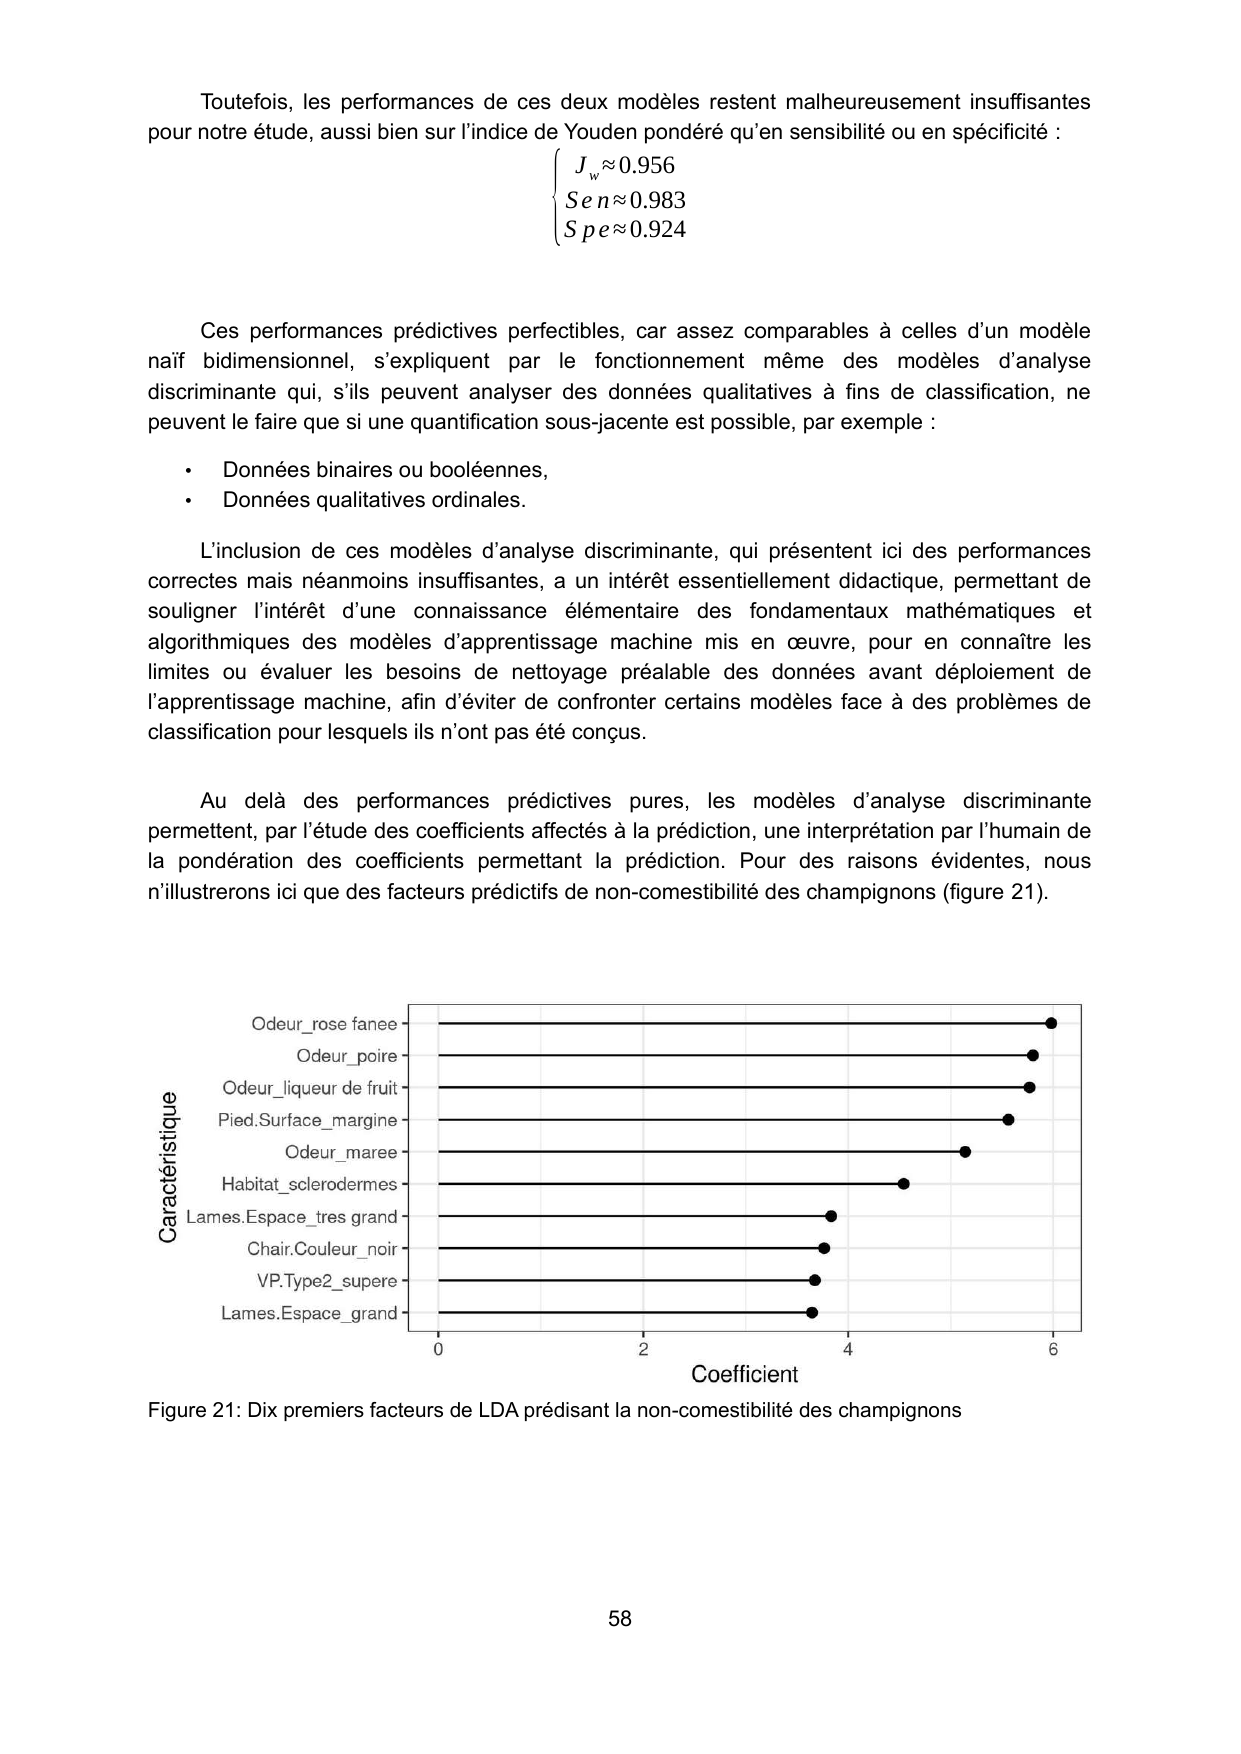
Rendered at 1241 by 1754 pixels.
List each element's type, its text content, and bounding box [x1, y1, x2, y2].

list Données qualitatives ordinales. [185, 487, 1093, 512]
list Données binaires ou booléennes, [185, 457, 1093, 482]
text Toutefois, les performances de ces deux modèles restent malheureusement insuffisantes pour notre étude, aussi bien sur l’indice de Youden pondéré qu’en sensibilité ou en spécificité : [148, 88, 1093, 144]
text Figure 21: Dix premiers facteurs de LDA prédisant la non-comestibilité des champignons [148, 1398, 1093, 1421]
text Ces performances prédictives perfectibles, car assez comparables à celles d’un modèle naïf bidimensionnel, s’expliquent par le fonctionnement même des modèles d’analyse discriminante qui, s’ils peuvent analyser des données qualitatives à fins de classification, ne peuvent le faire que si une quantification sous-jacente est possible, par exemple : [148, 318, 1093, 434]
picture [147, 992, 1093, 1398]
text Au delà des performances prédictives pures, les modèles d’analyse discriminante permettent, par l’étude des coefficients affectés à la prédiction, une interprétation par l’humain de la pondération des coefficients permettant la prédiction. Pour des raisons évidentes, nous n’illustrerons ici que des facteurs prédictifs de non-comestibilité des champignons (figure 21). [148, 788, 1093, 904]
text L’inclusion de ces modèles d’analyse discriminante, qui présentent ici des performances correctes mais néanmoins insuffisantes, a un intérêt essentiellement didactique, permettant de souligner l’intérêt d’une connaissance élémentaire des fondamentaux mathématiques et algorithmiques des modèles d’apprentissage machine mis en œuvre, pour en connaître les limites ou évaluer les besoins de nettoyage préalable des données avant déploiement de l’apprentissage machine, afin d’éviter de confronter certains modèles face à des problèmes de classification pour lesquels ils n’ont pas été conçus. [148, 538, 1093, 744]
